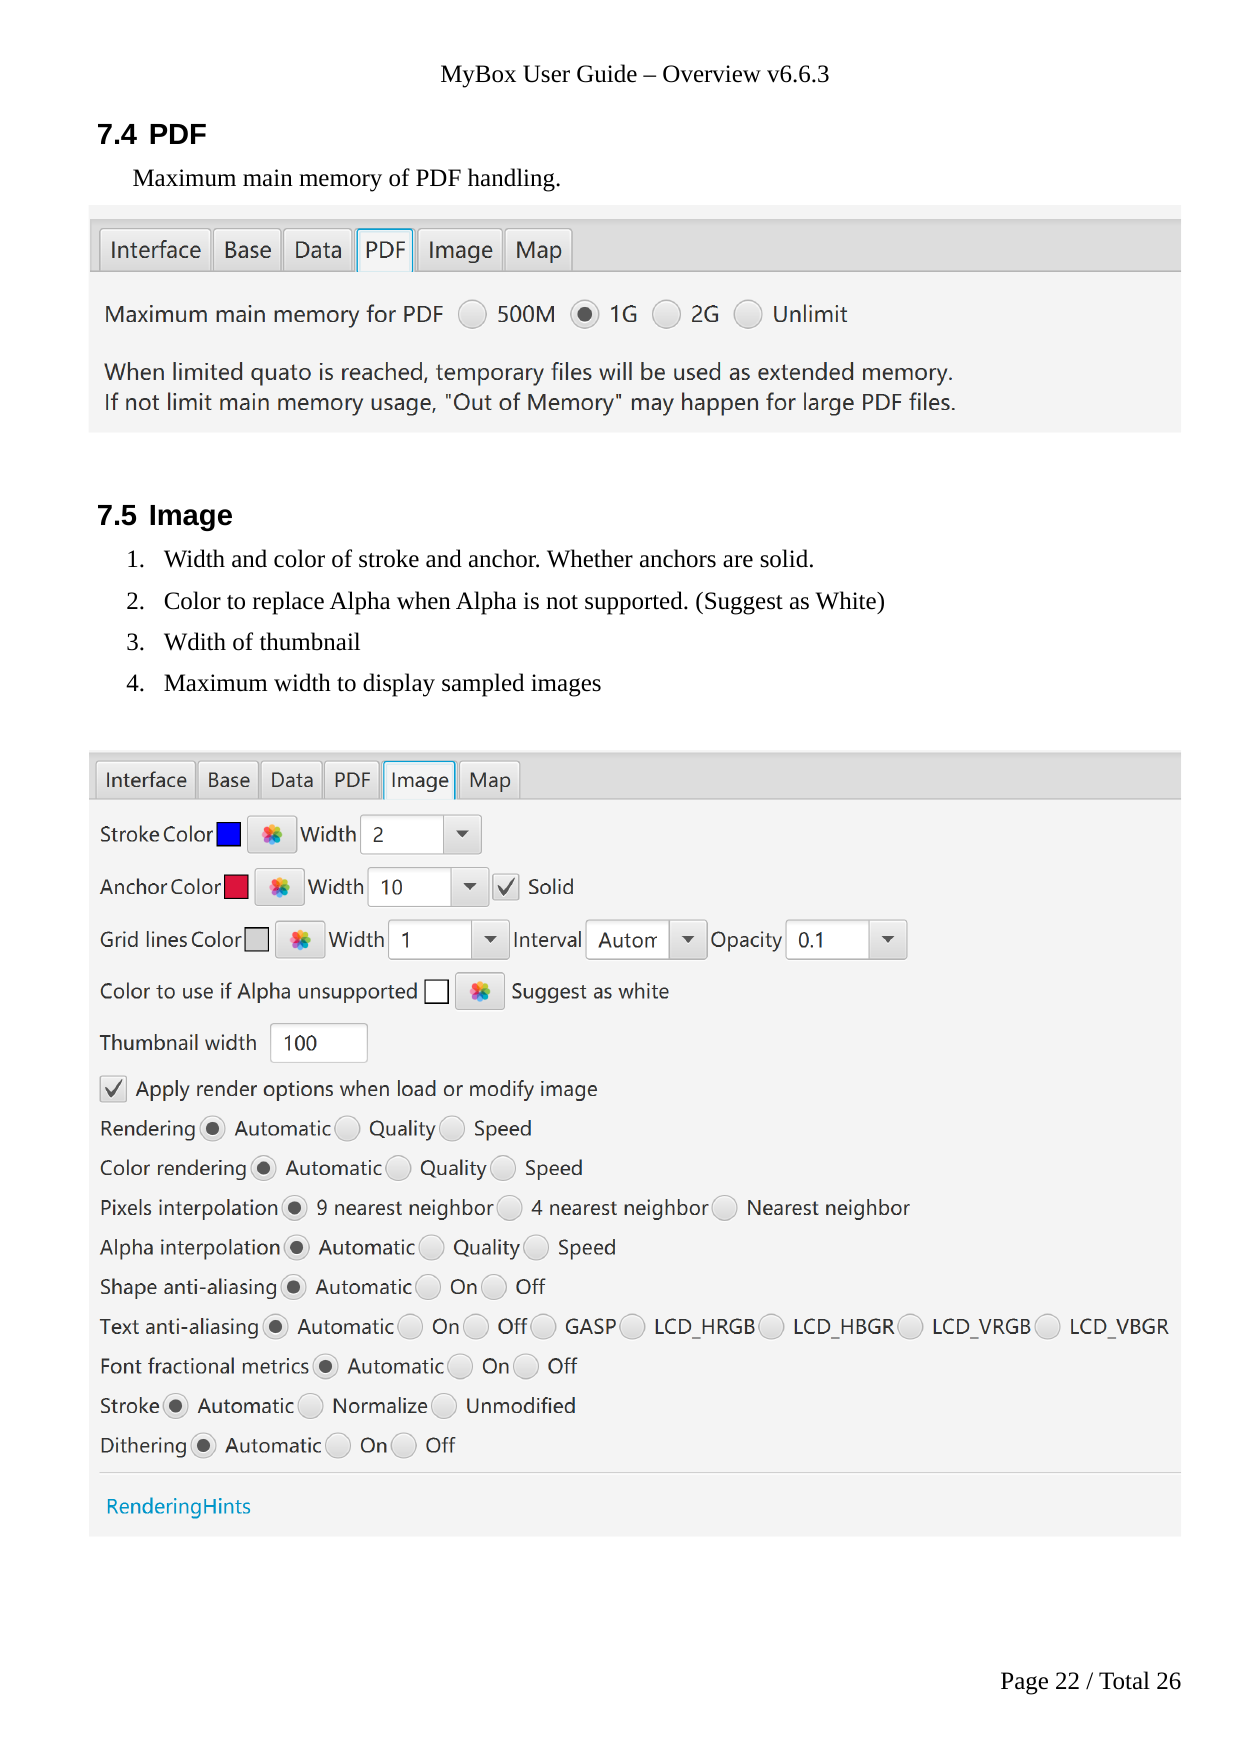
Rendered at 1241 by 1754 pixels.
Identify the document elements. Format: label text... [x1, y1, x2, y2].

subtitle PDF [88, 117, 1181, 151]
picture [88, 750, 1182, 1537]
list Width and color of stroke and anchor. Whether anchors are solid. [126, 544, 1181, 573]
picture [88, 204, 1182, 433]
list Maximum width to display sampled images [126, 668, 1181, 697]
list Color to replace Alpha when Alpha is not supported. (Suggest as White) [126, 586, 1181, 614]
text Maximum main memory of PDF handling. [88, 163, 1181, 192]
subtitle Image [88, 498, 1181, 532]
list Wdith of thumbnail [126, 627, 1181, 656]
